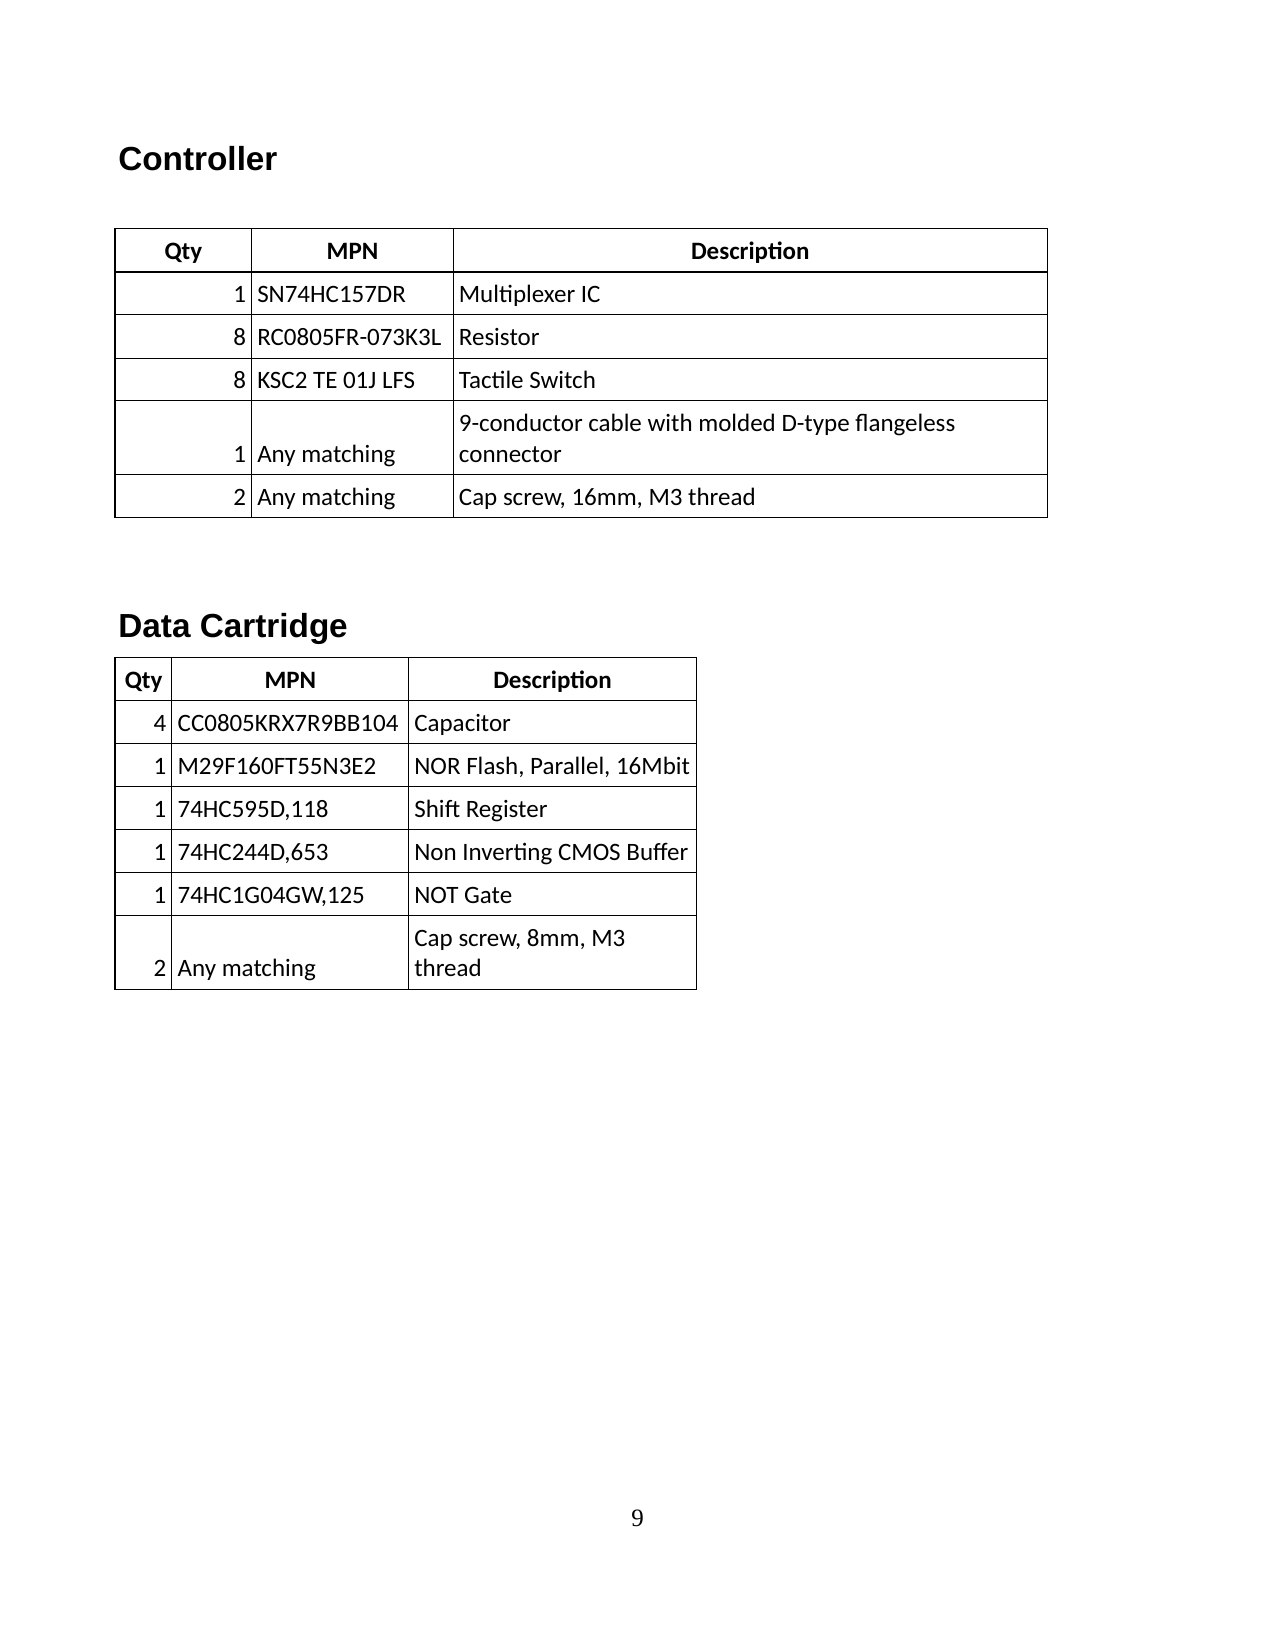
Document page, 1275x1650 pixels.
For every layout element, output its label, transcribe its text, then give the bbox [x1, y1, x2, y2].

table_header Qty [116, 229, 251, 271]
table_header MPN [252, 229, 453, 271]
subtitle Controller [118, 139, 1157, 216]
table_cell 1 [116, 273, 251, 314]
table_cell M29F160FT55N3E2 [172, 744, 408, 786]
table_cell Resistor [454, 315, 1047, 357]
table_cell Shift Register [409, 787, 696, 829]
table_cell 1 [116, 873, 171, 915]
subtitle Data Cartridge [118, 568, 1157, 644]
table_cell 8 [116, 315, 251, 357]
table_cell 2 [116, 475, 251, 517]
table_cell 4 [116, 701, 171, 743]
table_cell Capacitor [409, 701, 696, 743]
table_cell 8 [116, 359, 251, 400]
table_cell NOT Gate [409, 873, 696, 915]
table_cell SN74HC157DR [252, 273, 453, 314]
table_cell Cap screw, 16mm, M3 thread [454, 475, 1047, 517]
table_cell Any matching [172, 916, 408, 989]
table_cell Non Inverting CMOS Buffer [409, 830, 696, 872]
table_cell Cap screw, 8mm, M3 thread [409, 916, 696, 989]
table_cell 1 [116, 787, 171, 829]
table_cell 9-conductor cable with molded D-type flangeless connector [454, 401, 1047, 474]
table_cell Any matching [252, 475, 453, 517]
table_cell KSC2 TE 01J LFS [252, 359, 453, 400]
table_cell Tactile Switch [454, 359, 1047, 400]
table_cell 74HC595D,118 [172, 787, 408, 829]
table_cell CC0805KRX7R9BB104 [172, 701, 408, 743]
table_cell RC0805FR-073K3L [252, 315, 453, 357]
table_cell Any matching [252, 401, 453, 474]
table_header Qty [116, 658, 171, 700]
table_cell NOR Flash, Parallel, 16Mbit [409, 744, 696, 786]
table_header Description [409, 658, 696, 700]
table_header MPN [172, 658, 408, 700]
table_cell 1 [116, 744, 171, 786]
table_cell 1 [116, 401, 251, 474]
table_cell 74HC244D,653 [172, 830, 408, 872]
table_cell 2 [116, 916, 171, 989]
table_header Description [454, 229, 1047, 271]
table_cell 74HC1G04GW,125 [172, 873, 408, 915]
table_cell Multiplexer IC [454, 273, 1047, 314]
table_cell 1 [116, 830, 171, 872]
